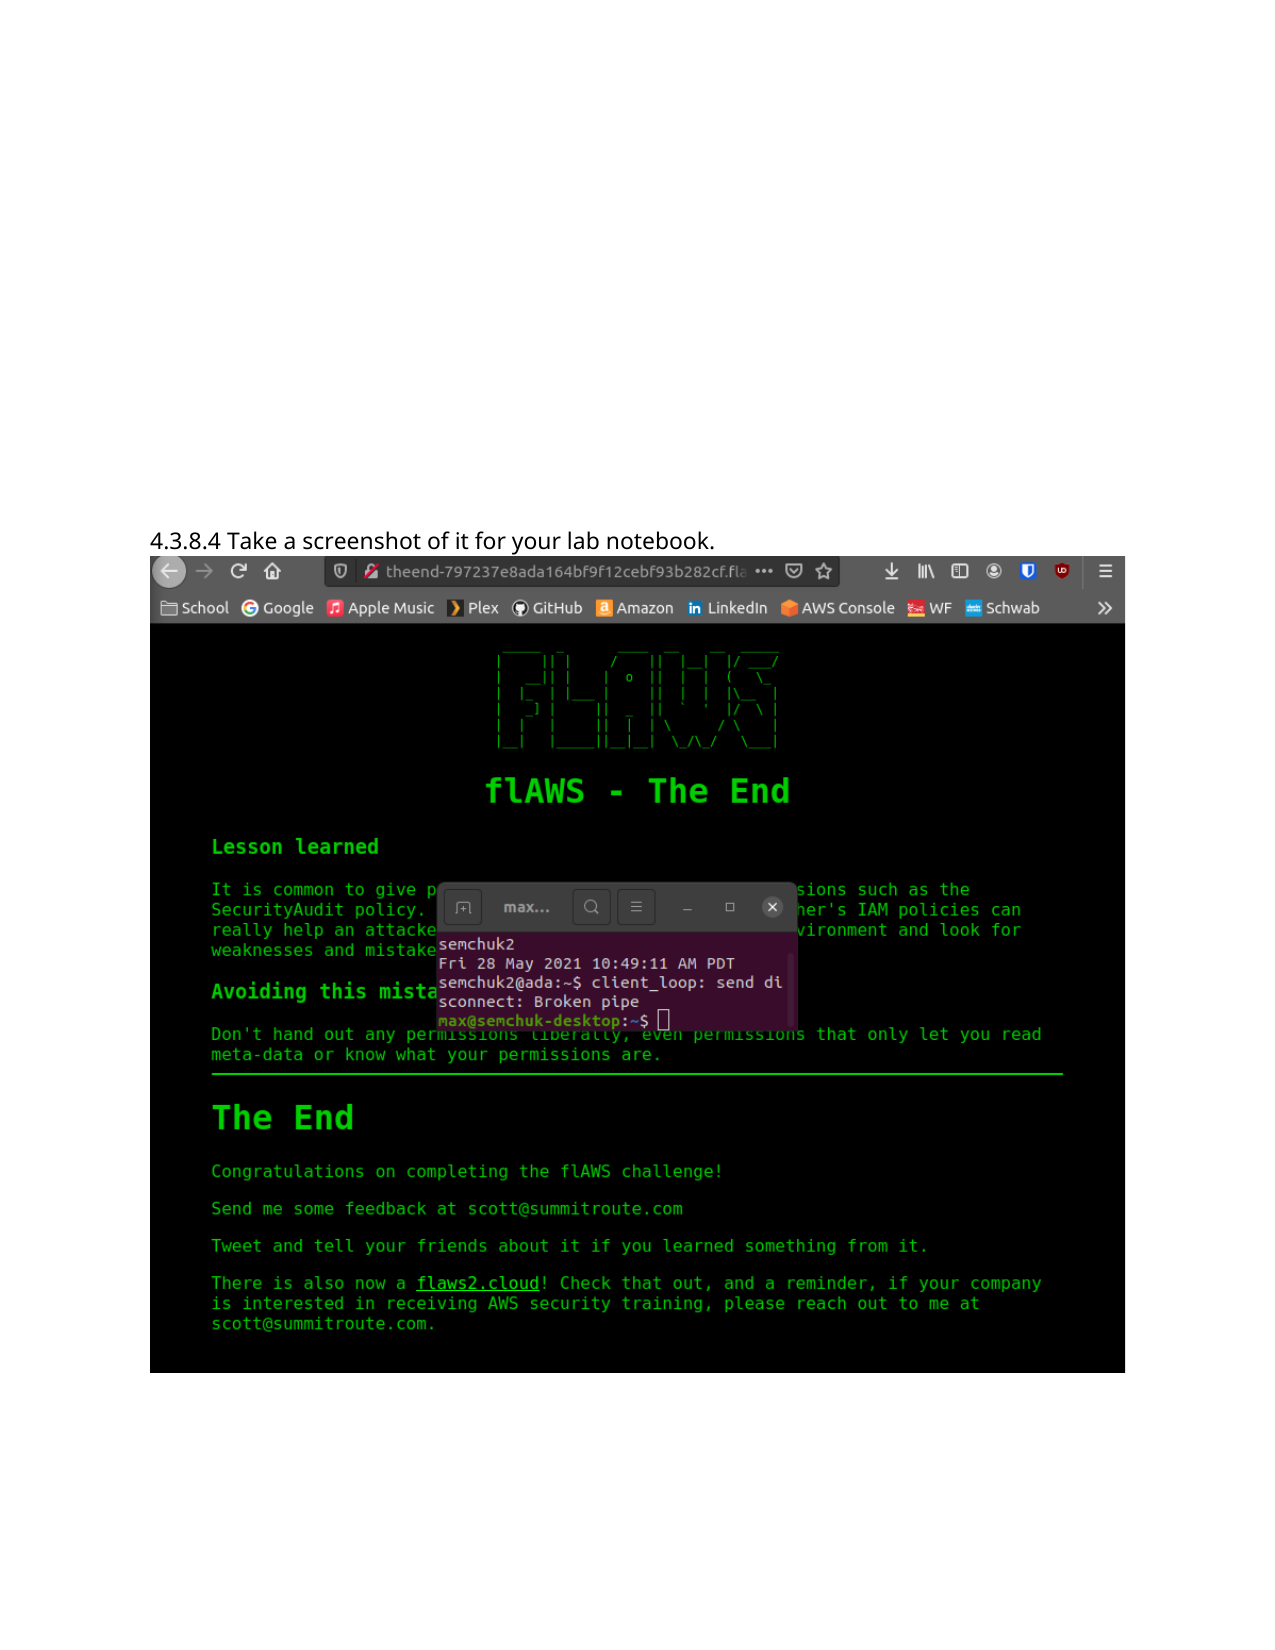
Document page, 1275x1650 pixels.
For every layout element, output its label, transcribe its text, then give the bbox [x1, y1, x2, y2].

picture [150, 556, 1125, 1373]
text 4.3.8.4 Take a screenshot of it for your lab notebook. [150, 525, 1125, 556]
